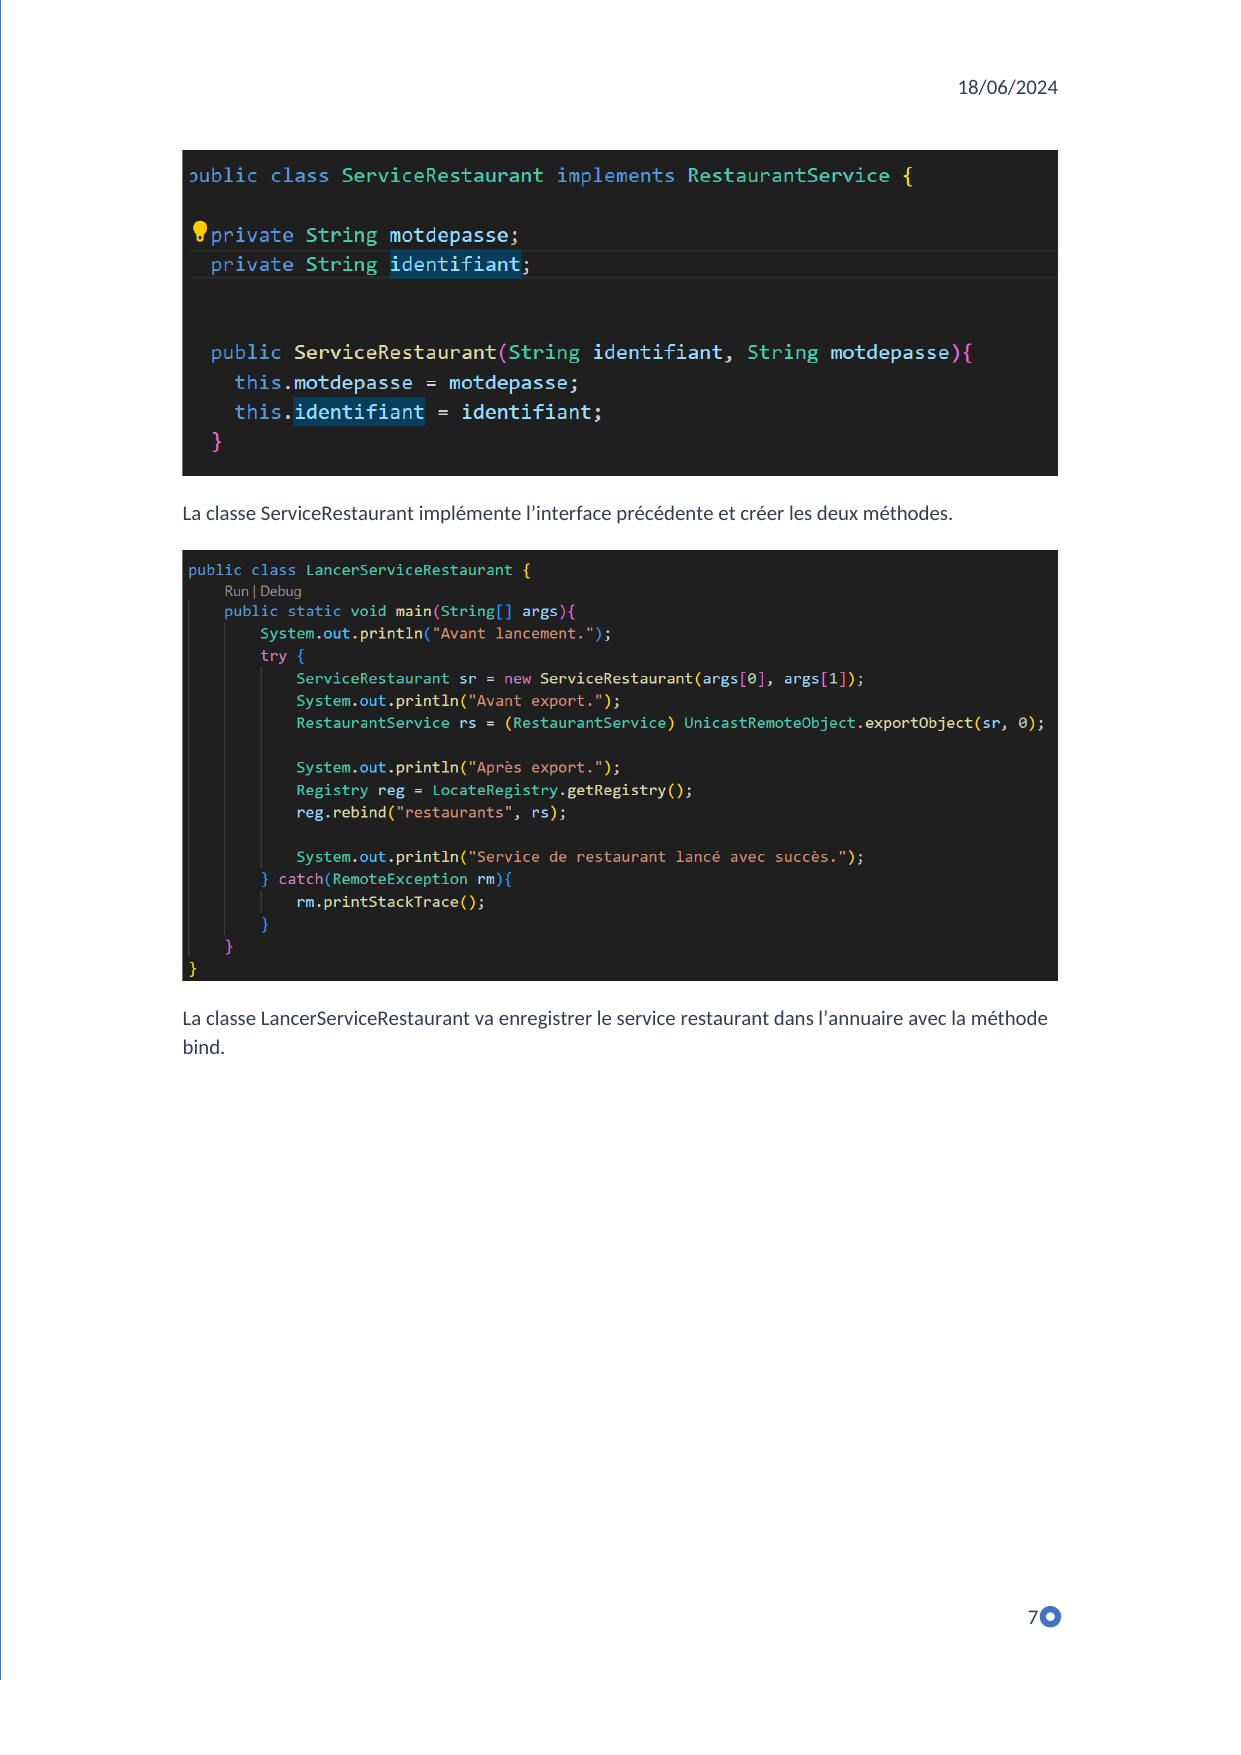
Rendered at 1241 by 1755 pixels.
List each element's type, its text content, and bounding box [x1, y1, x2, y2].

text La classe ServiceRestaurant implémente l’interface précédente et créer les deux méthodes. [182, 501, 1058, 526]
text La classe LancerServiceRestaurant va enregistrer le service restaurant dans l’annuaire avec la méthode bind. [182, 1005, 1058, 1059]
